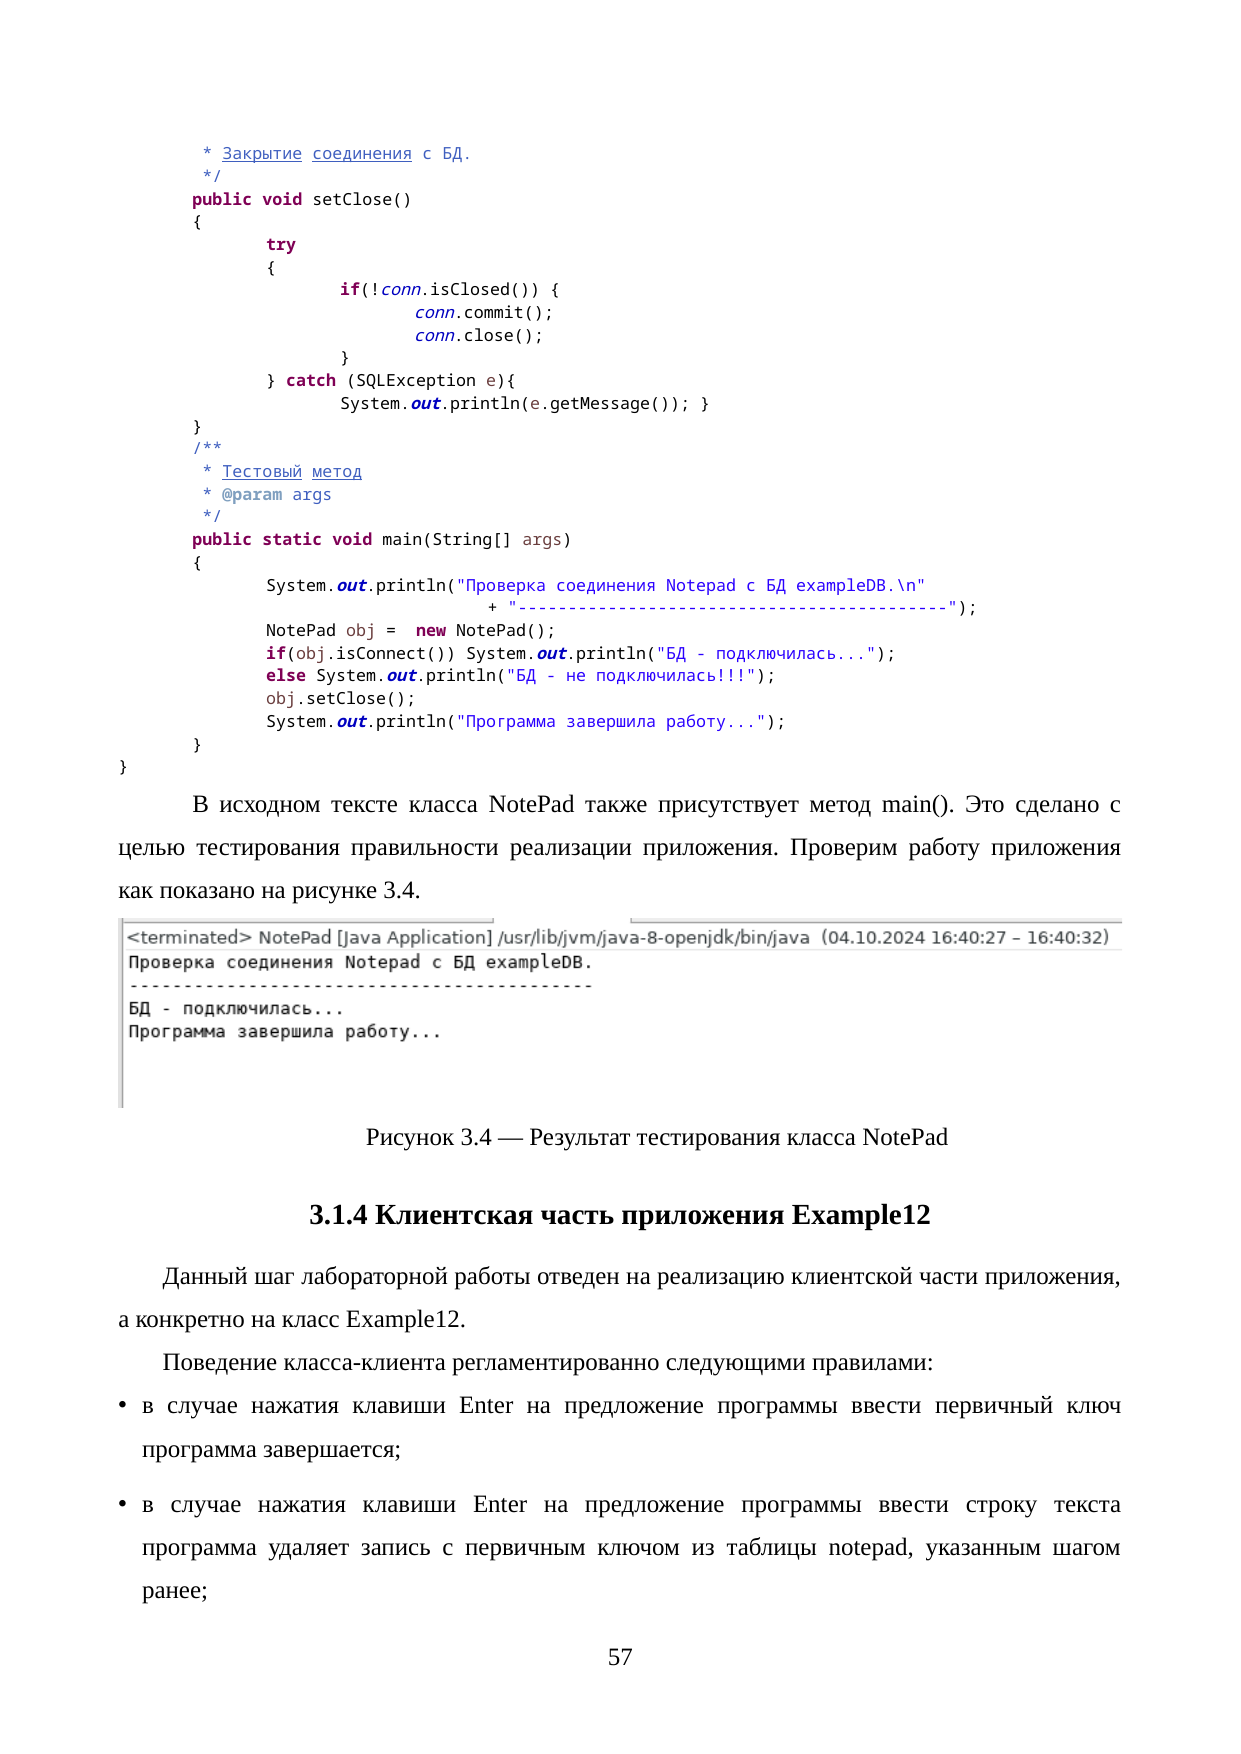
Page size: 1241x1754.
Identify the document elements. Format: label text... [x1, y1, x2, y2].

text System.out.println("Проверка соединения Notepad с БД exampleDB.\n" [118, 573, 1122, 596]
text Рисунок 3.4 — Результат тестирования класса NotePad [118, 1108, 1122, 1151]
text System.out.println("Программа завершила работу..."); [118, 709, 1122, 732]
text Данный шаг лабораторной работы отведен на реализацию клиентской части приложения, а конкретно на класс Example12. [118, 1261, 1122, 1333]
text } [118, 755, 1122, 778]
text + "-------------------------------------------"); [118, 596, 1122, 619]
list в случае нажатия клавиши Enter на предложение программы ввести строку текста программа удаляет запись с первичным ключом из таблицы notepad, указанным шагом ранее; [118, 1489, 1122, 1604]
text /** [118, 437, 1122, 460]
subtitle 3.1.4 Клиентская часть приложения Example12 [118, 1197, 1122, 1231]
text { [118, 551, 1122, 573]
text if(obj.isConnect()) System.out.println("БД - подключилась..."); [118, 641, 1122, 664]
text else System.out.println("БД - не подключилась!!!"); [118, 664, 1122, 687]
text { [118, 255, 1122, 278]
text } catch (SQLException e){ [118, 369, 1122, 392]
text conn.commit(); [118, 301, 1122, 323]
text public static void main(String[] args) [118, 528, 1122, 551]
text } [118, 414, 1122, 437]
picture [118, 918, 1123, 1108]
text В исходном тексте класса NotePad также присутствует метод main(). Это сделано с целью тестирования правильности реализации приложения. Проверим работу приложения как показано на рисунке 3.4. [118, 789, 1122, 904]
text * Тестовый метод [118, 460, 1122, 482]
text NotePad obj = new NotePad(); [118, 619, 1122, 641]
text if(!conn.isClosed()) { [118, 278, 1122, 301]
text * Закрытие соединения с БД. [118, 142, 1122, 164]
text } [118, 732, 1122, 755]
text conn.close(); [118, 323, 1122, 346]
text try [118, 233, 1122, 255]
text */ [118, 164, 1122, 187]
text public void setClose() [118, 187, 1122, 210]
list в случае нажатия клавиши Enter на предложение программы ввести первичный ключ программа завершается; [118, 1391, 1122, 1462]
text System.out.println(e.getMessage()); } [118, 392, 1122, 414]
text Поведение класса-клиента регламентированно следующими правилами: [118, 1347, 1122, 1376]
text * @param args [118, 482, 1122, 505]
text } [118, 346, 1122, 369]
text { [118, 210, 1122, 233]
text obj.setClose(); [118, 687, 1122, 709]
text */ [118, 505, 1122, 528]
